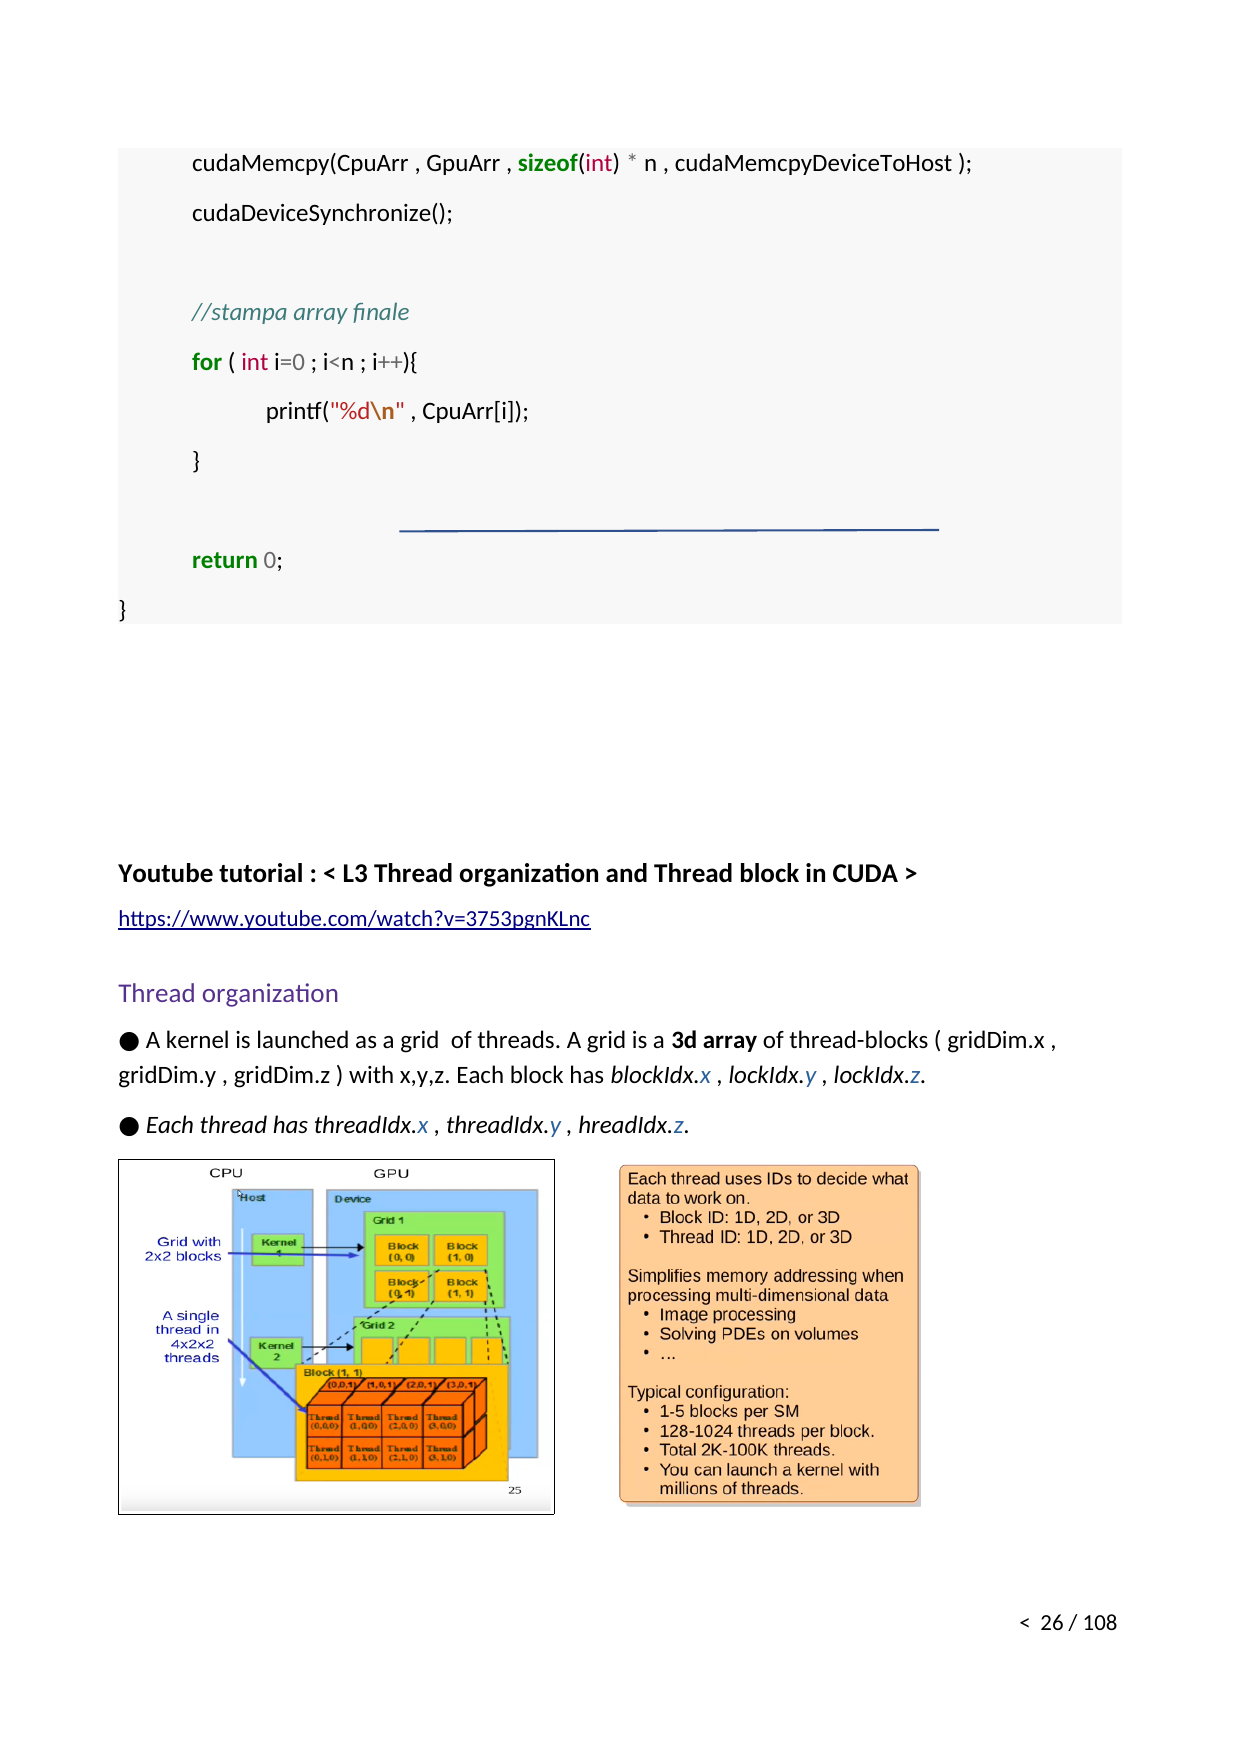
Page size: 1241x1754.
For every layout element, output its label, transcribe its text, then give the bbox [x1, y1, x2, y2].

text cudaDeviceSynchronize(); [118, 197, 1122, 228]
picture [121, 1161, 551, 1511]
subtitle Thread organization [118, 976, 1122, 1009]
text //stampa array finale [118, 296, 1122, 327]
text cudaMemcpy(CpuArr , GpuArr , sizeof(int) * n , cudaMemcpyDeviceToHost ); [118, 148, 1122, 178]
text https://www.youtube.com/watch?v=3753pgnKLnc [118, 904, 1122, 932]
subtitle Youtube tutorial : < L3 Thread organization and Thread block in CUDA > [118, 856, 1122, 889]
text return 0; [118, 544, 1122, 575]
text } [118, 594, 1122, 624]
text } [118, 445, 1122, 476]
text for ( int i=0 ; i<n ; i++){ [118, 346, 1122, 376]
text ● A kernel is launched as a grid of threads. A grid is a 3d array of thread-blocks ( gridDim.x , gridDim.y , gridDim.z ) with x,y,z. Each block has blockIdx.x , lockIdx.y , lockIdx.z. [118, 1024, 1122, 1090]
text ● Each thread has threadIdx.x , threadIdx.y , hreadIdx.z. [118, 1109, 1122, 1139]
text printf("%d\n" , CpuArr[i]); [118, 396, 1122, 426]
picture [618, 1164, 921, 1507]
